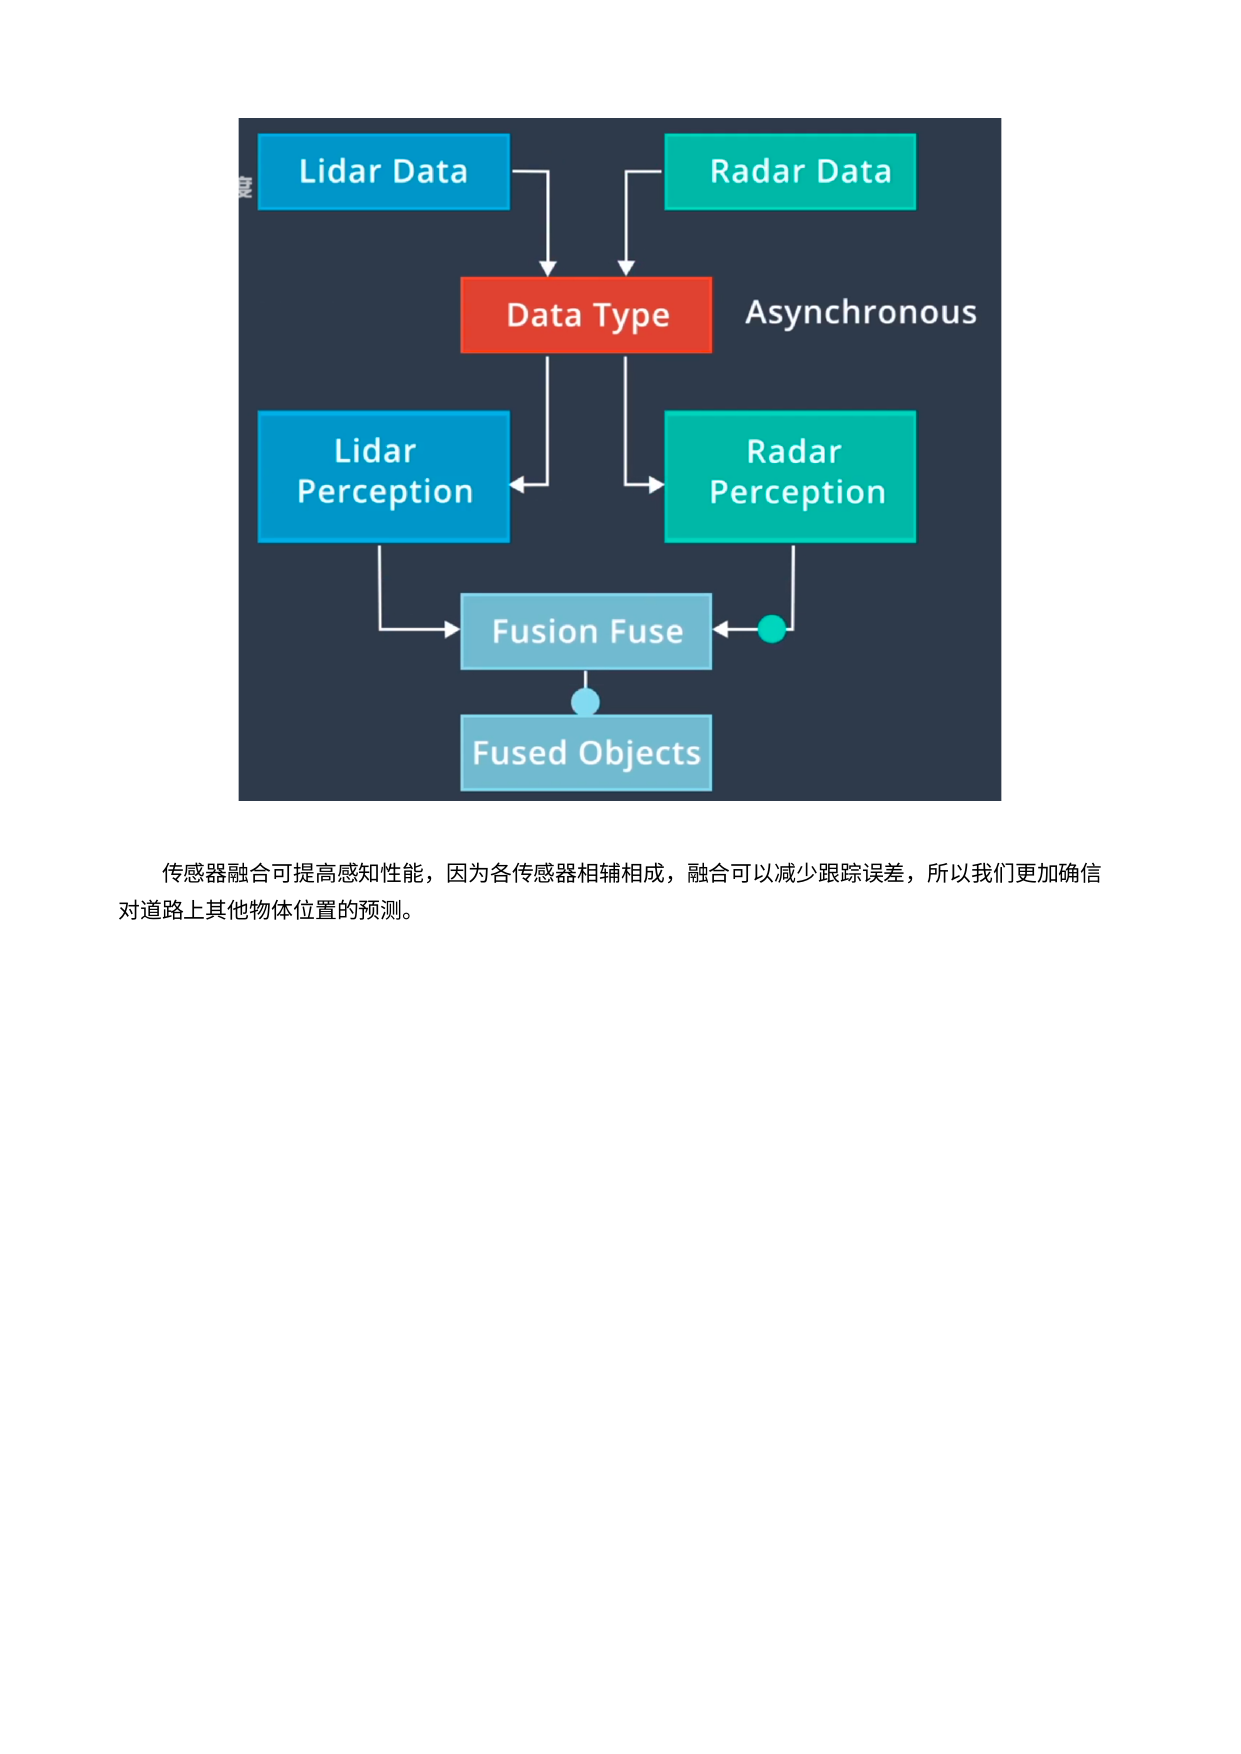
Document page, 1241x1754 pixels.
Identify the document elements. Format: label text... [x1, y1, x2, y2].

text 传感器融合可提高感知性能，因为各传感器相辅相成，融合可以减少跟踪误差，所以我们更加确信对道路上其他物体位置的预测。 [118, 856, 1122, 925]
picture [238, 118, 1002, 801]
